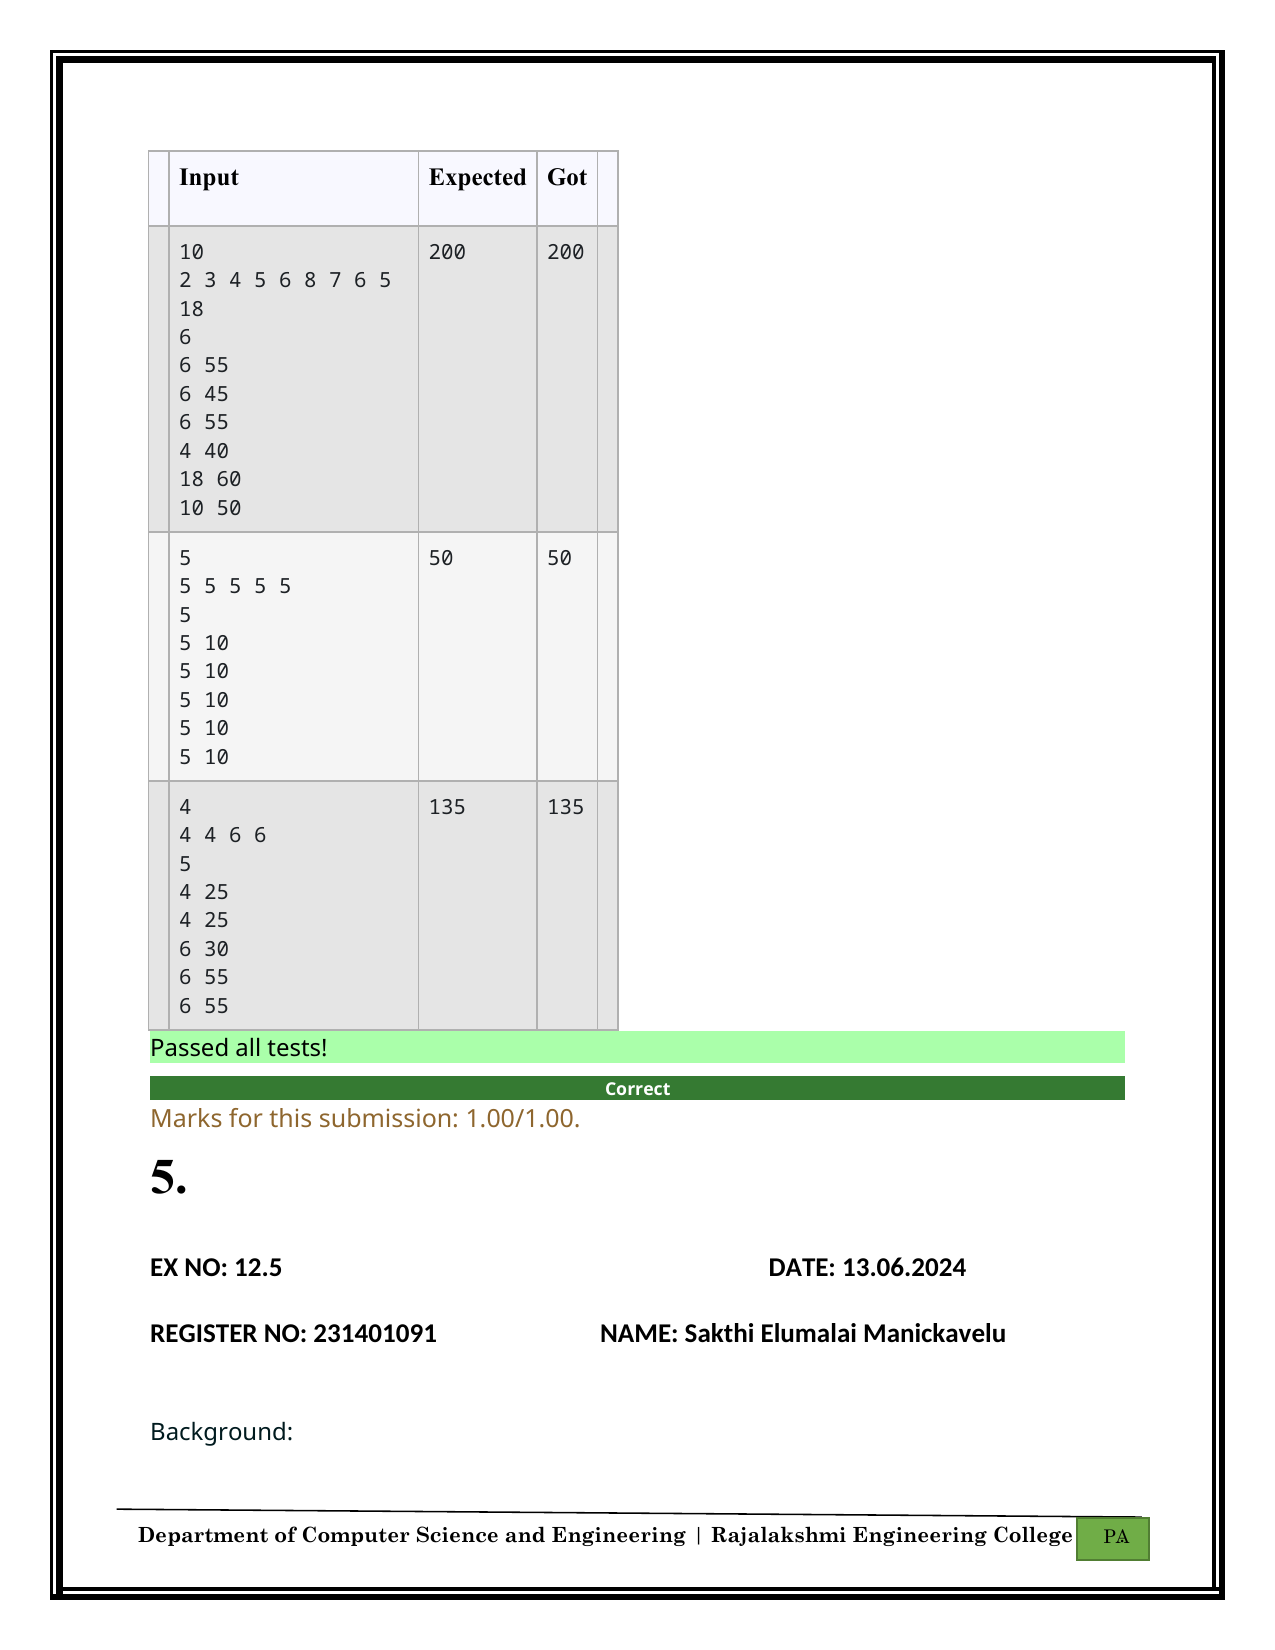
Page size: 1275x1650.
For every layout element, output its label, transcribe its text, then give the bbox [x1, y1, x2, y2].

text Marks for this submission: 1.00/1.00. [150, 1100, 1125, 1134]
text EX NO: 12.5 DATE: 13.06.2024 REGISTER NO: 231401091 NAME: Sakthi Elumalai Manickavelu [150, 1250, 1125, 1349]
subtitle 5. [150, 1147, 1125, 1204]
table_cell [598, 533, 617, 780]
table_cell [598, 782, 617, 1029]
table_cell [149, 782, 168, 1029]
table_cell 4 4 4 6 6 5 4 25 4 25 6 30 6 55 6 55 [170, 782, 418, 1029]
table_cell 10 2 3 4 5 6 8 7 6 5 18 6 6 55 6 45 6 55 4 40 18 60 10 50 [170, 227, 418, 531]
table_cell 135 [419, 782, 536, 1029]
table_header Got [538, 152, 597, 225]
table_header [149, 152, 168, 225]
table_cell 135 [538, 782, 597, 1029]
text Passed all tests! [150, 1031, 1125, 1063]
table_header Input [170, 152, 418, 225]
text Background: [150, 1415, 1125, 1448]
table_cell 200 [538, 227, 597, 531]
table_cell 5 5 5 5 5 5 5 5 10 5 10 5 10 5 10 5 10 [170, 533, 418, 780]
table_cell 50 [419, 533, 536, 780]
table_cell 200 [419, 227, 536, 531]
table_cell 50 [538, 533, 597, 780]
table_cell [149, 533, 168, 780]
table_header [598, 152, 617, 225]
text Correct [150, 1076, 1125, 1100]
table_cell [598, 227, 617, 531]
table_cell [149, 227, 168, 531]
table_header Expected [419, 152, 536, 225]
